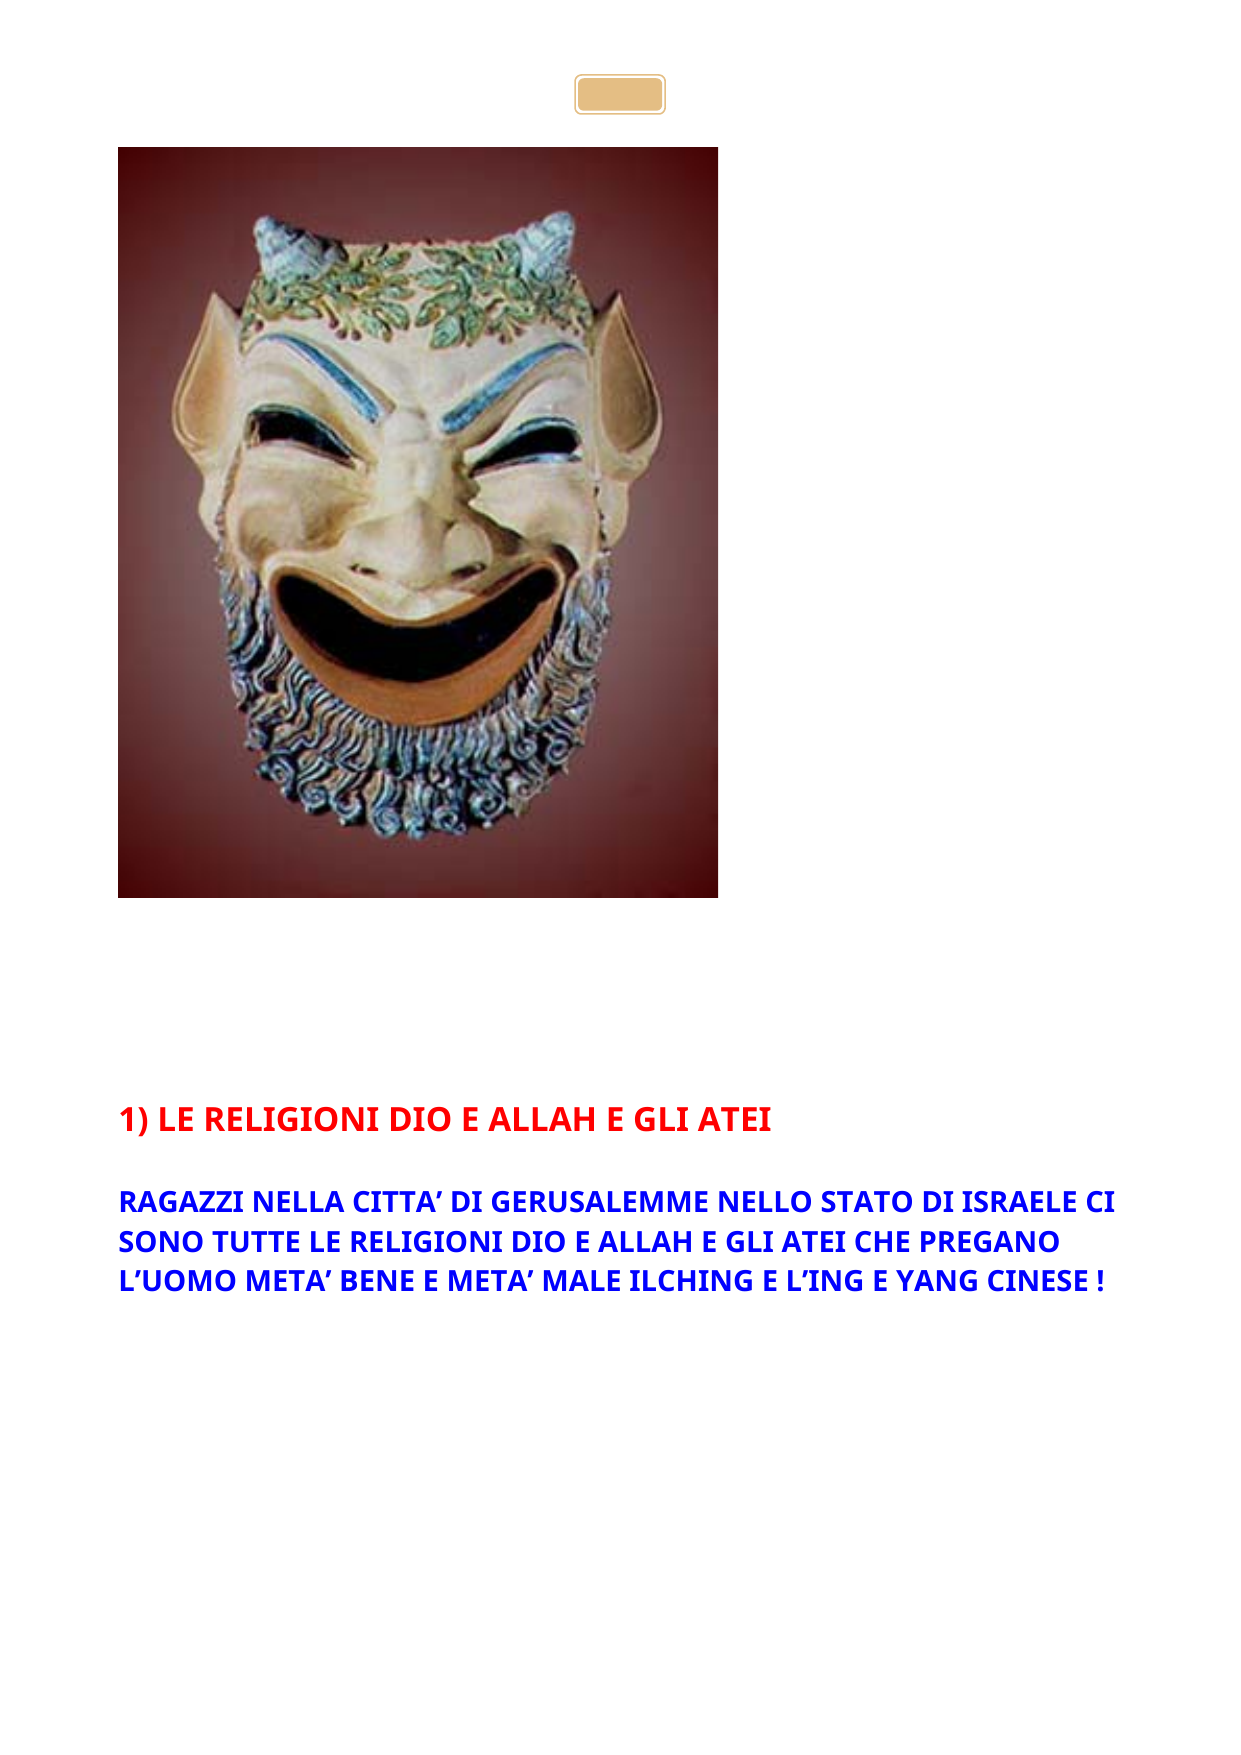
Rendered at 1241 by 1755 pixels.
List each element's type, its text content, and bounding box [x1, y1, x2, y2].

text 1) LE RELIGIONI DIO E ALLAH E GLI ATEI [118, 1096, 1122, 1142]
text RAGAZZI NELLA CITTA’ DI GERUSALEMME NELLO STATO DI ISRAELE CI SONO TUTTE LE RELIGIONI DIO E ALLAH E GLI ATEI CHE PREGANO L’UOMO META’ BENE E META’ MALE ILCHING E L’ING E YANG CINESE ! [118, 1181, 1122, 1300]
